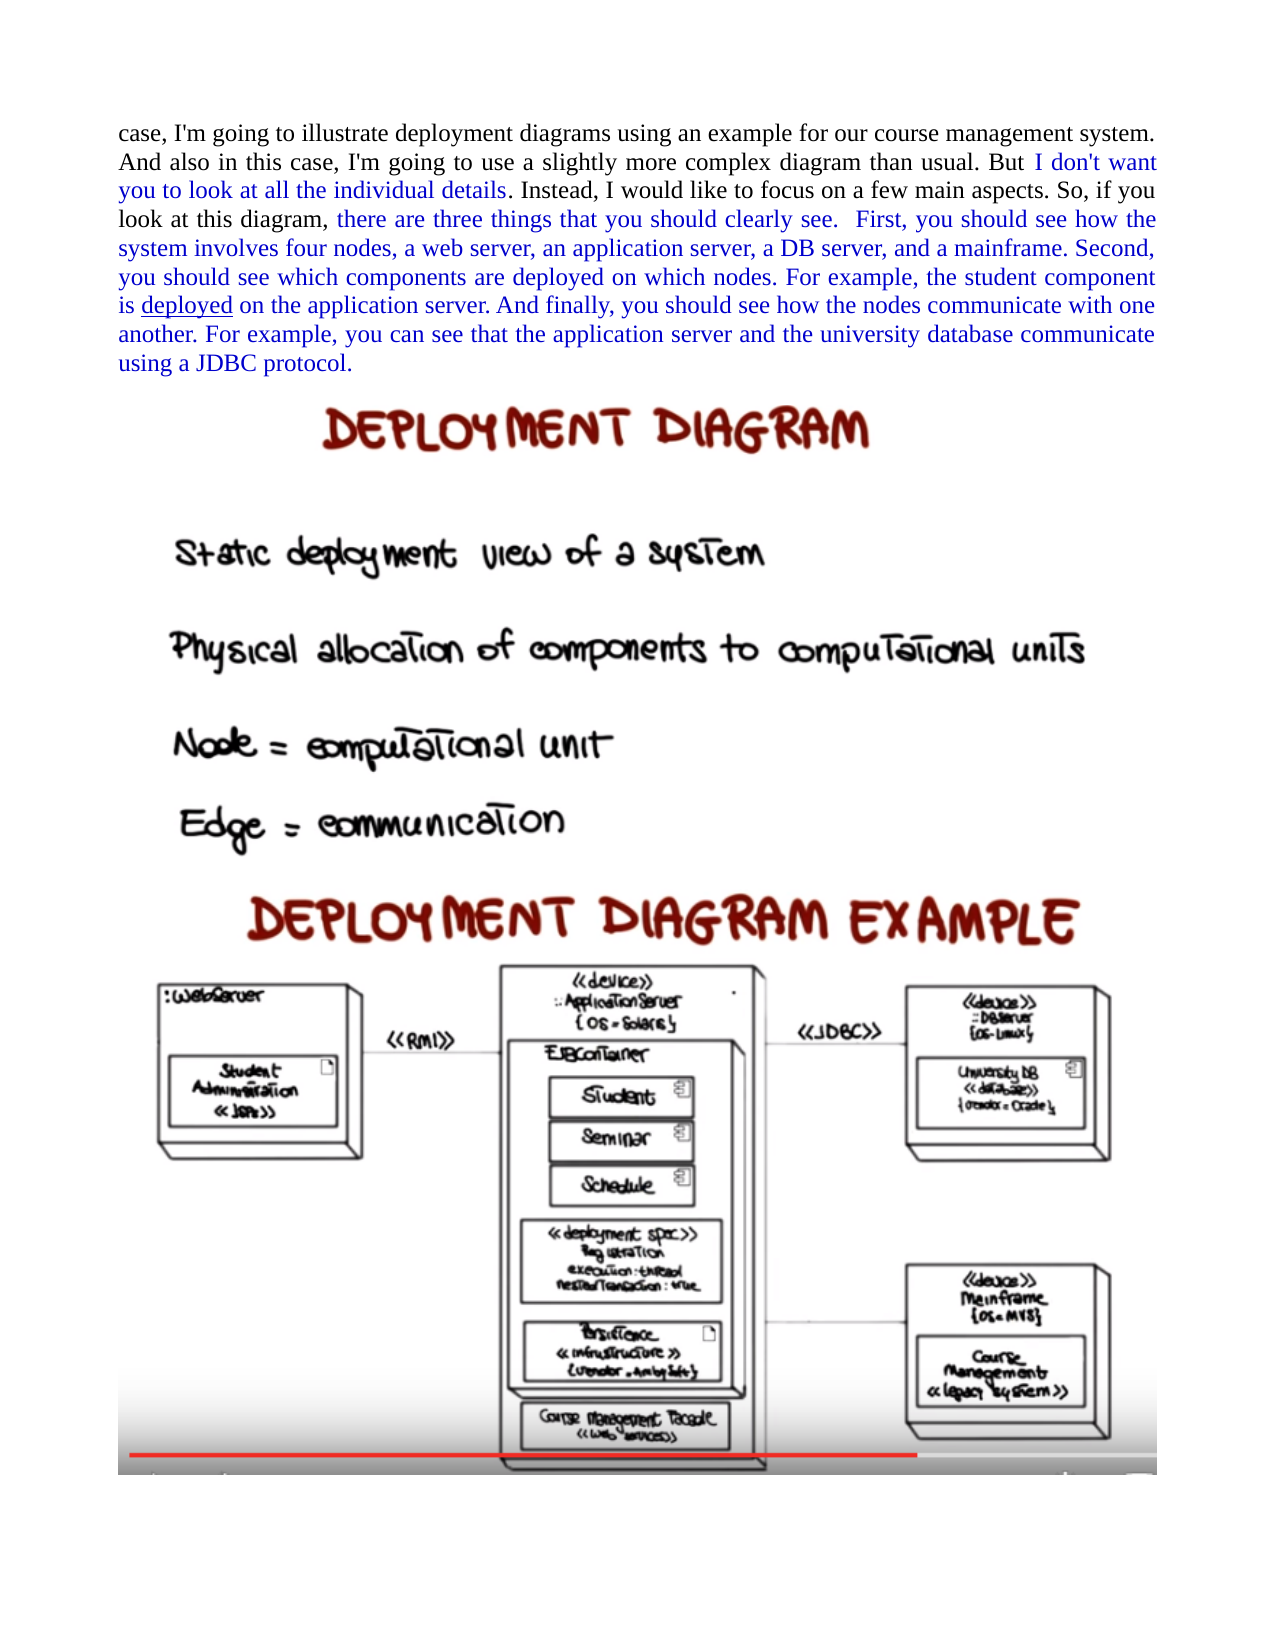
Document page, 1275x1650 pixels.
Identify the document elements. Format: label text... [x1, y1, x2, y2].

picture [118, 405, 1157, 861]
picture [118, 888, 1157, 1475]
text case, I'm going to illustrate deployment diagrams using an example for our course management system. And also in this case, I'm going to use a slightly more complex diagram than usual. But I don't want you to look at all the individual details. Instead, I would like to focus on a few main aspects. So, if you look at this diagram, there are three things that you should clearly see. First, you should see how the system involves four nodes, a web server, an application server, a DB server, and a mainframe. Second, you should see which components are deployed on which nodes. For example, the student component is deployed on the application server. And finally, you should see how the nodes communicate with one another. For example, you can see that the application server and the university database communicate using a JDBC protocol. [118, 118, 1157, 377]
